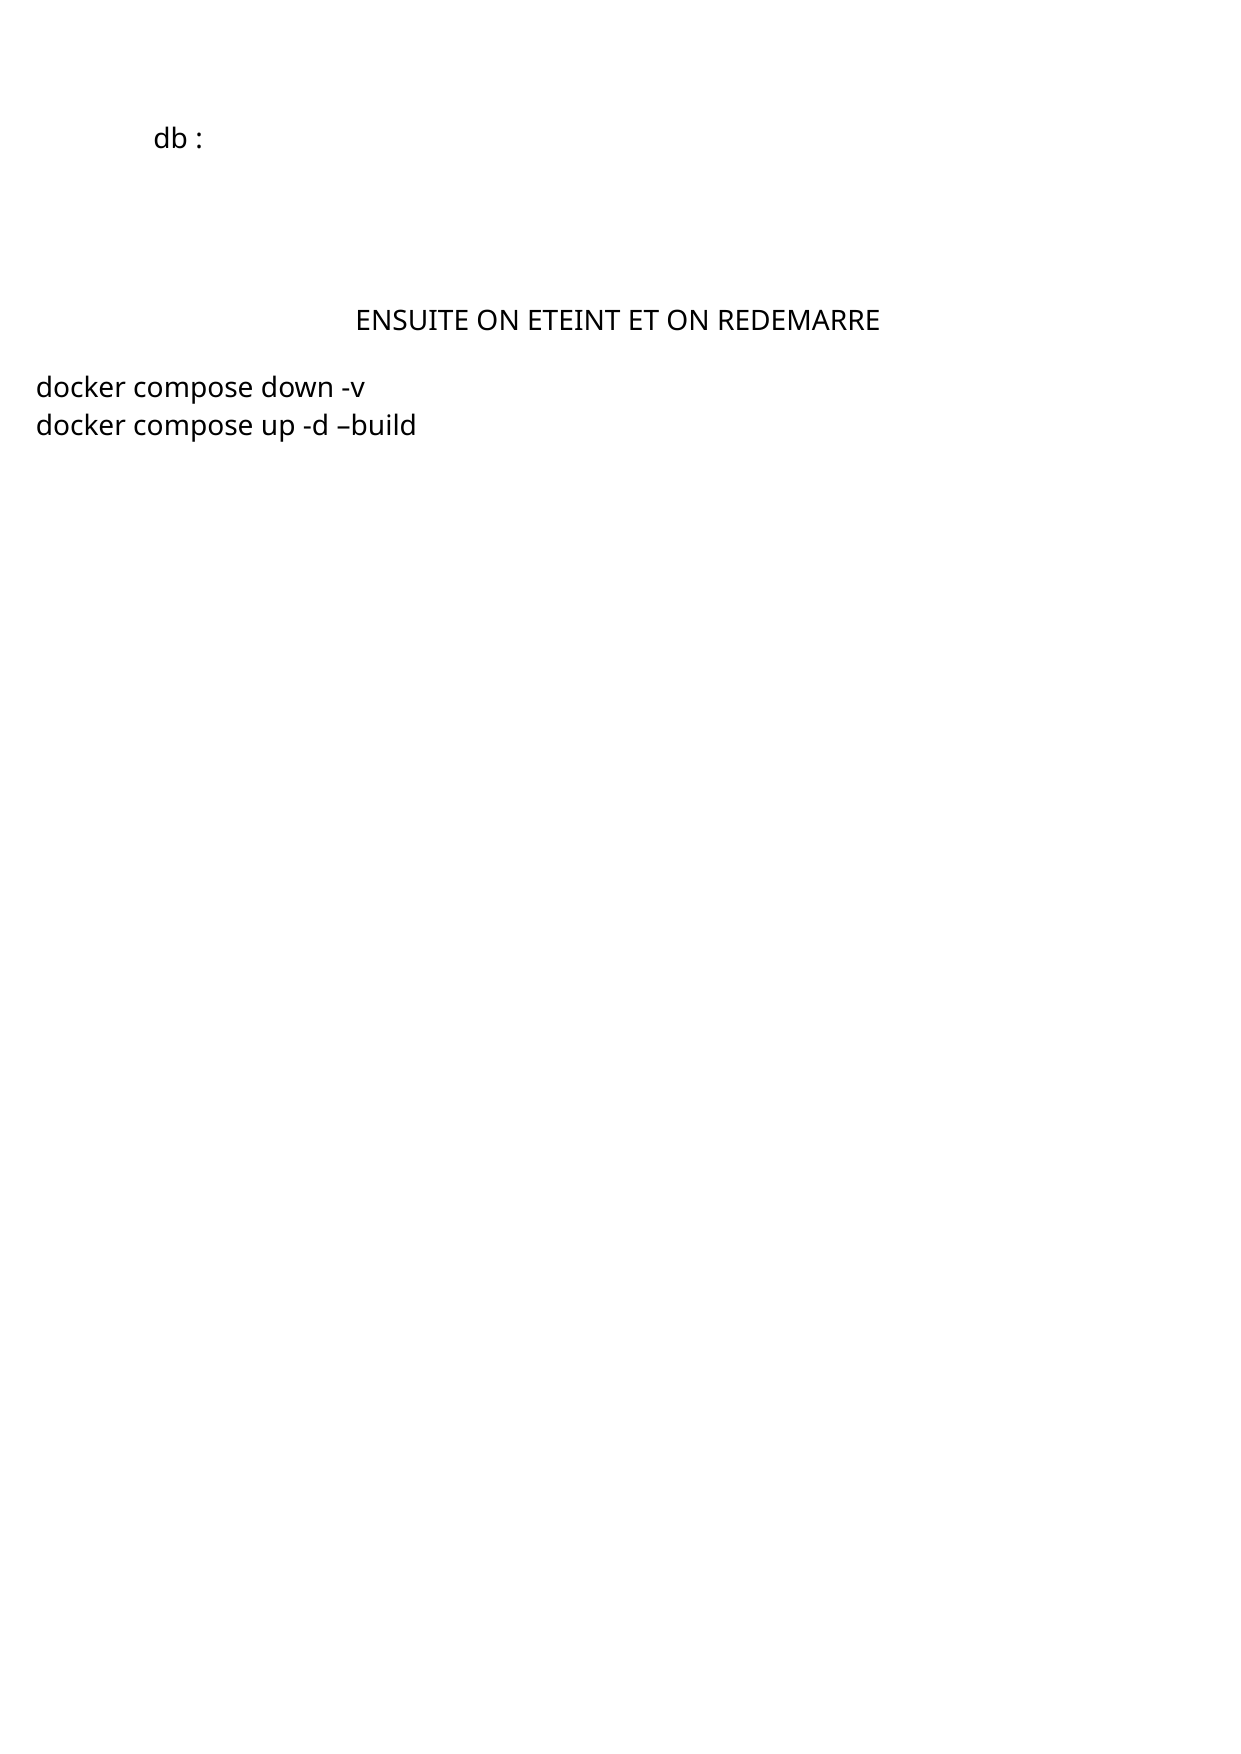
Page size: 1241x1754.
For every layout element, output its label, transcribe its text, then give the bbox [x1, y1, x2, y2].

text docker compose down -v [36, 367, 1207, 406]
text ENSUITE ON ETEINT ET ON REDEMARRE [36, 300, 1207, 338]
text db : [36, 118, 1207, 156]
text docker compose up -d –build [36, 406, 1207, 444]
